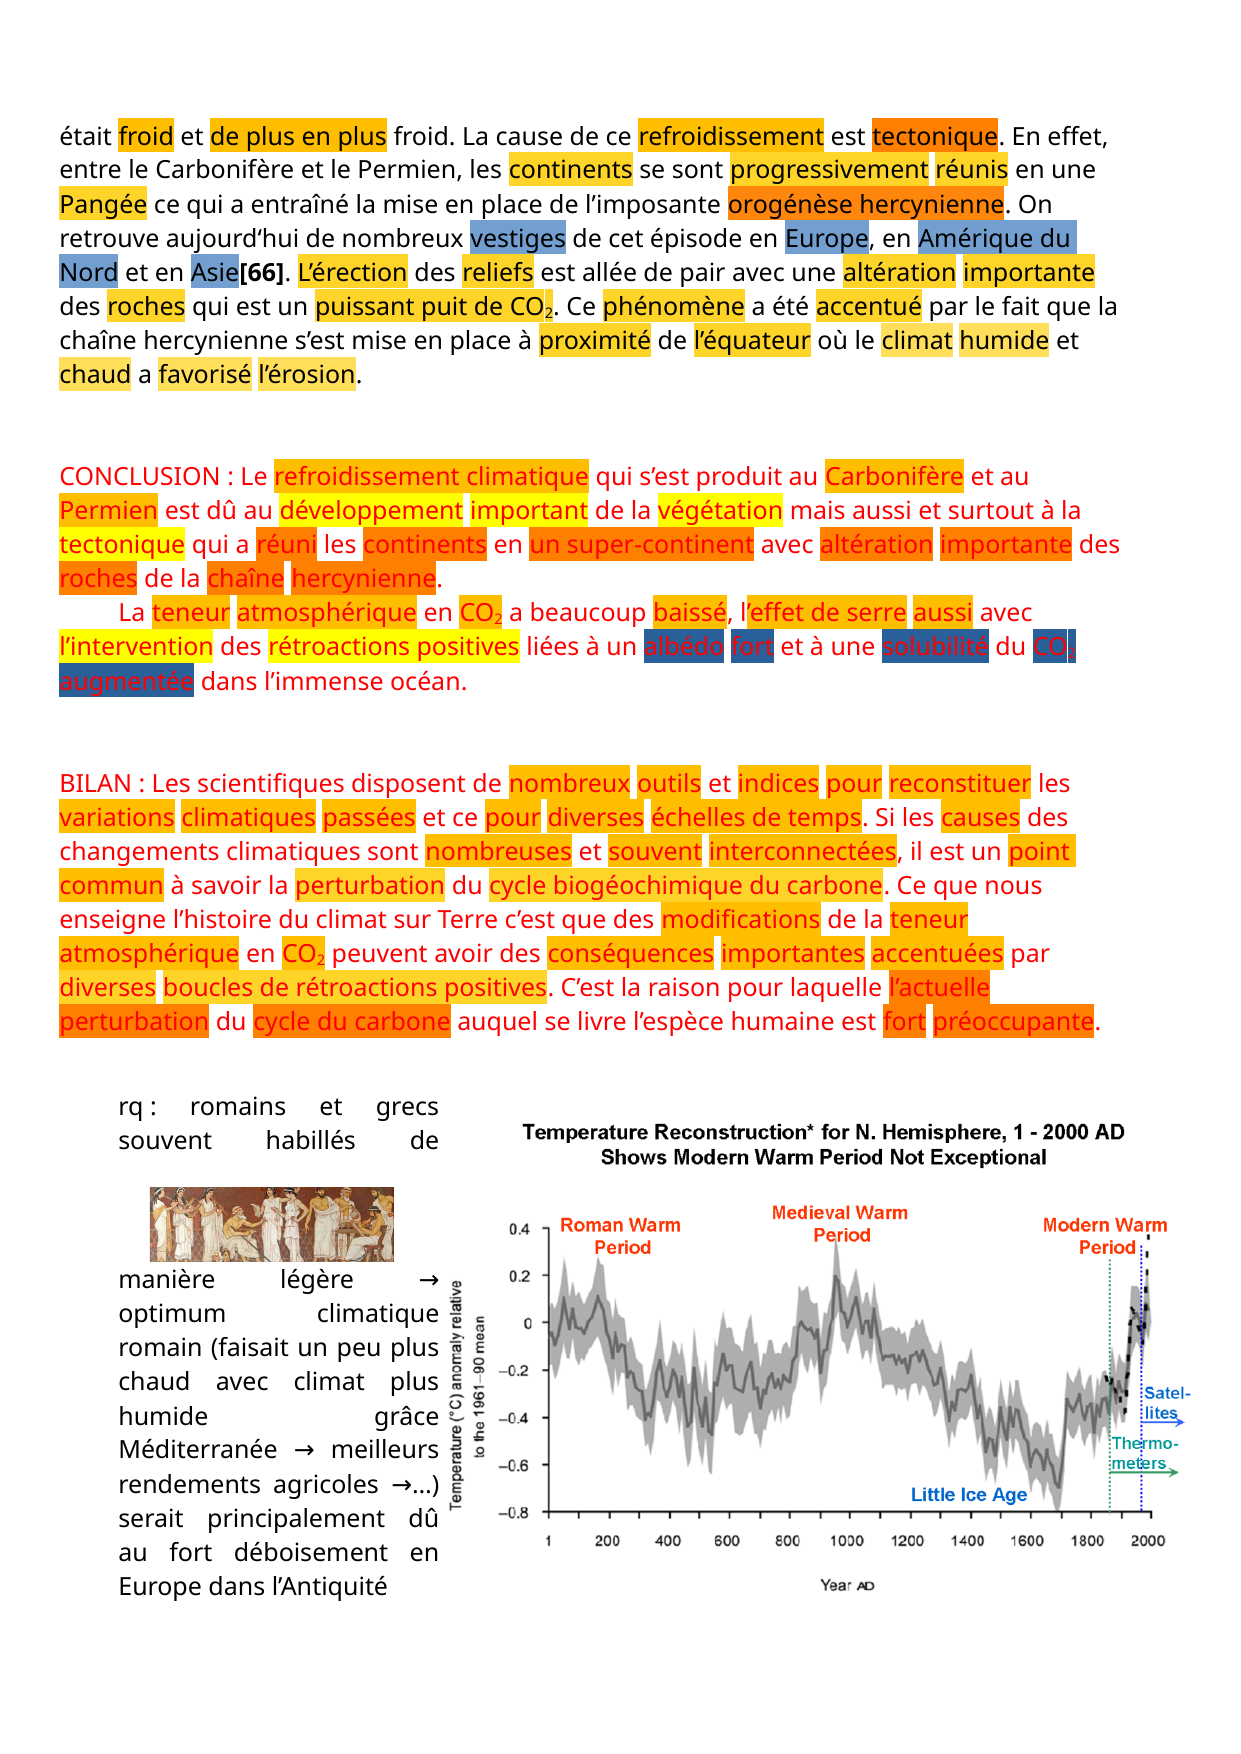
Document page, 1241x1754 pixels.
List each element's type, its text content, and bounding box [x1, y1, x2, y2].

list était froid et de plus en plus froid. La cause de ce refroidissement est tectonique. En effet, entre le Carbonifère et le Permien, les continents se sont progressivement réunis en une Pangée ce qui a entraîné la mise en place de l’imposante orogénèse hercynienne. On retrouve aujourd‘hui de nombreux vestiges de cet épisode en Europe, en Amérique du Nord et en Asie[66]. L’érection des reliefs est allée de pair avec une altération importante des roches qui est un puissant puit de CO2. Ce phénomène a été accentué par le fait que la chaîne hercynienne s’est mise en place à proximité de l’équateur où le climat humide et chaud a favorisé l’érosion. [59, 118, 1122, 391]
list CONCLUSION : Le refroidissement climatique qui s’est produit au Carbonifère et au Permien est dû au développement important de la végétation mais aussi et surtout à la tectonique qui a réuni les continents en un super-continent avec altération importante des roches de la chaîne hercynienne. [59, 459, 1122, 595]
text rq : romains et grecs souvent habillés de manière légère → optimum climatique romain (faisait un peu plus chaud avec climat plus humide grâce Méditerranée → meilleurs rendements agricoles →…) serait principalement dû au fort déboisement en Europe dans l’Antiquité [118, 1088, 1122, 1602]
list BILAN : Les scientifiques disposent de nombreux outils et indices pour reconstituer les variations climatiques passées et ce pour diverses échelles de temps. Si les causes des changements climatiques sont nombreuses et souvent interconnectées, il est un point commun à savoir la perturbation du cycle biogéochimique du carbone. Ce que nous enseigne l’histoire du climat sur Terre c’est que des modifications de la teneur atmosphérique en CO2 peuvent avoir des conséquences importantes accentuées par diverses boucles de rétroactions positives. C’est la raison pour laquelle l’actuelle perturbation du cycle du carbone auquel se livre l’espèce humaine est fort préoccupante. [59, 765, 1122, 1038]
picture [149, 1187, 394, 1262]
list La teneur atmosphérique en CO2 a beaucoup baissé, l’effet de serre aussi avec l’intervention des rétroactions positives liées à un albédo fort et à une solubilité du CO2 augmentée dans l’immense océan. [59, 595, 1122, 697]
picture [439, 1096, 1191, 1594]
